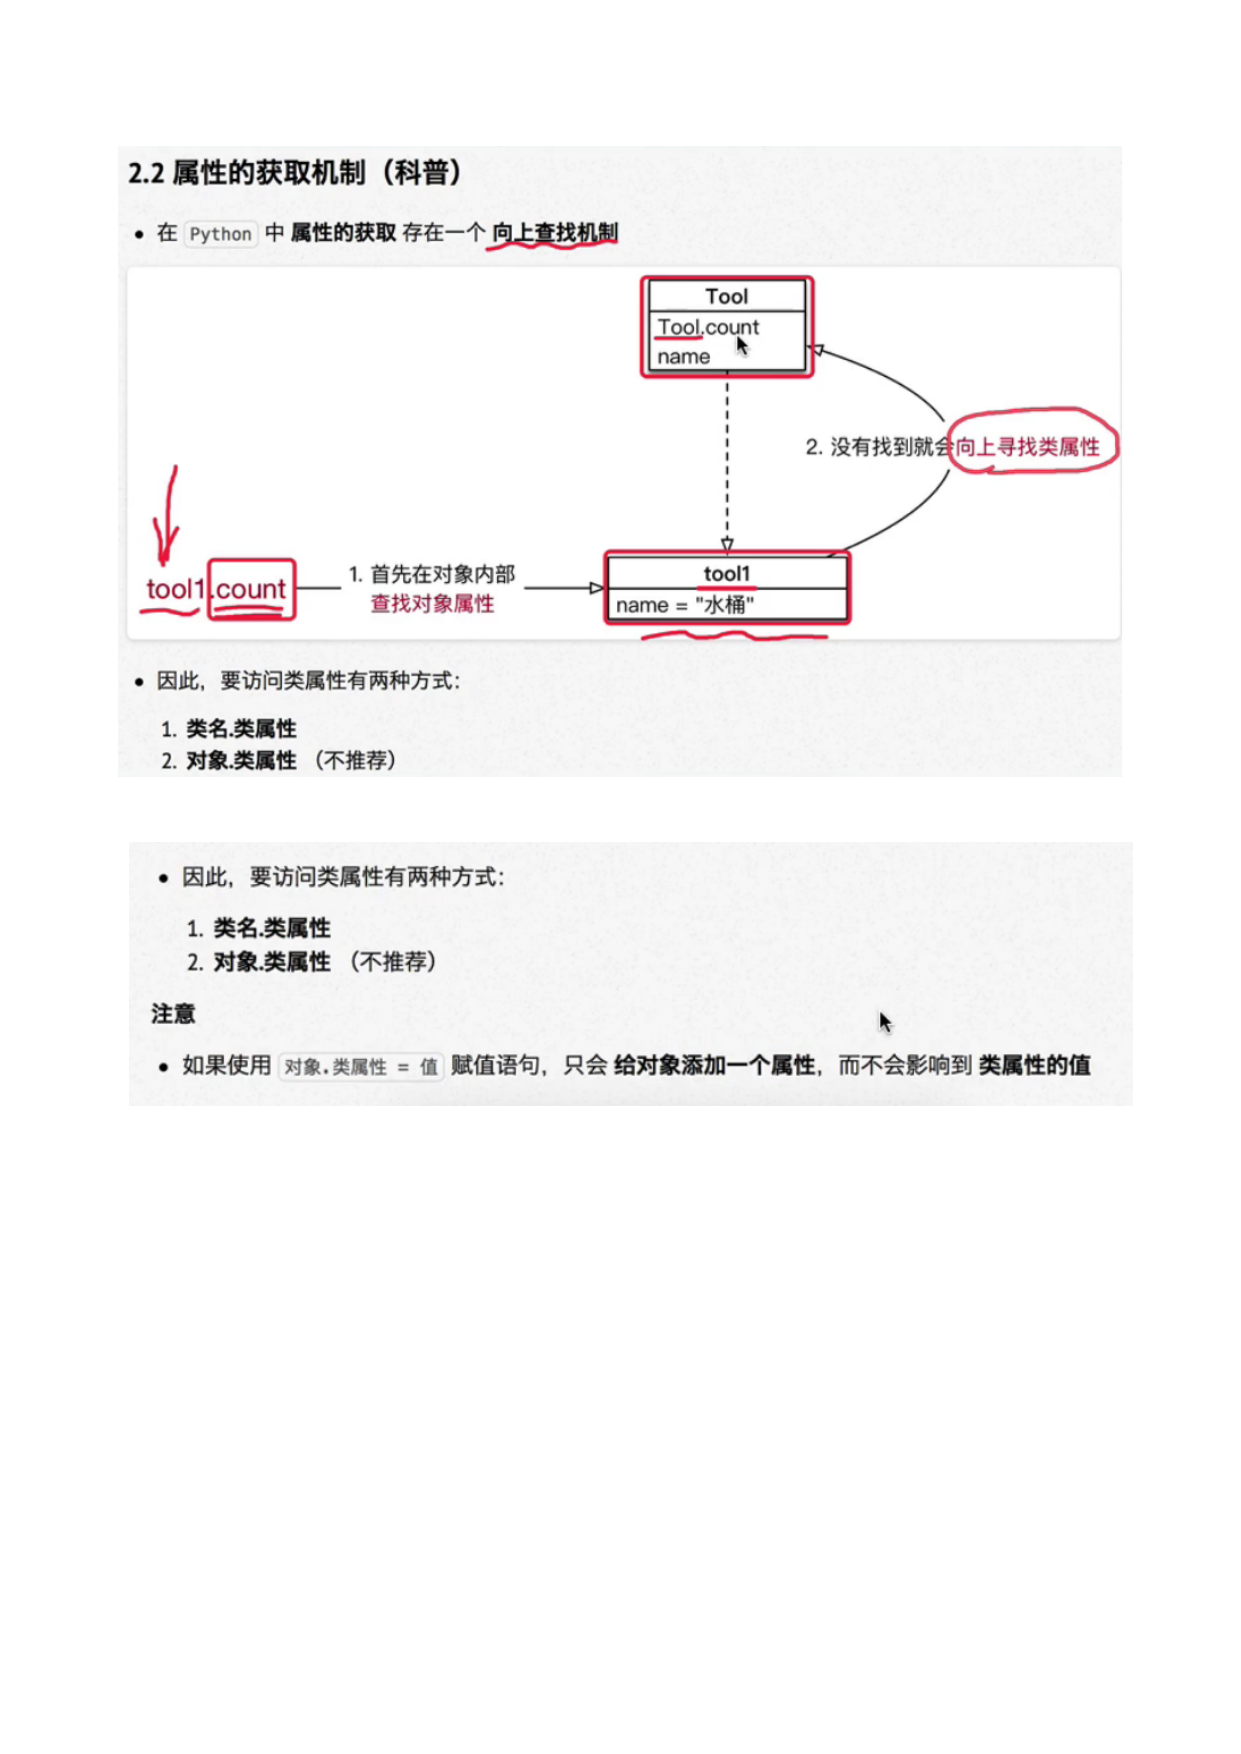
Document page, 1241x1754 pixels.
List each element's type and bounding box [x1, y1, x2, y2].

picture [118, 146, 1123, 777]
picture [129, 842, 1133, 1106]
